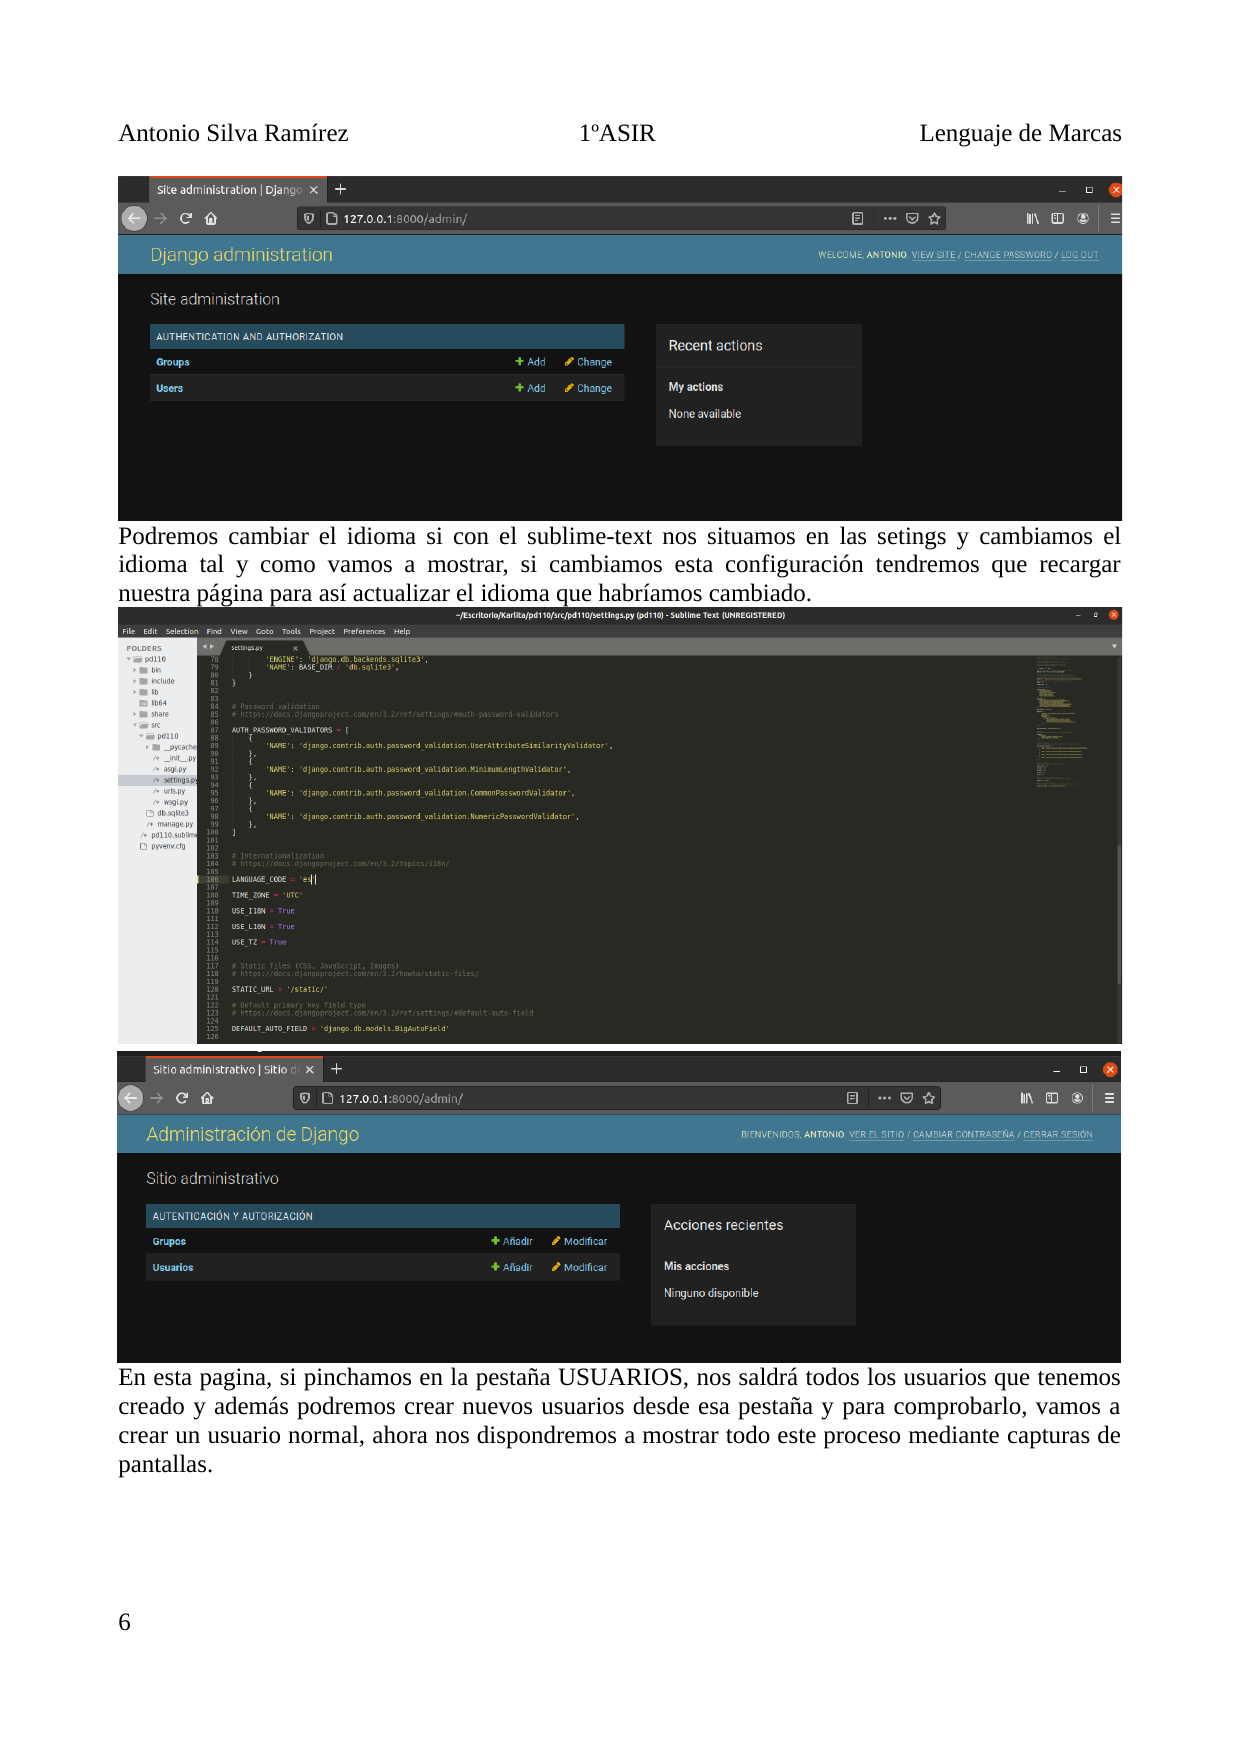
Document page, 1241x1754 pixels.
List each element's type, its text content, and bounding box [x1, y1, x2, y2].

picture [118, 176, 1123, 521]
picture [118, 607, 1123, 1044]
picture [117, 1051, 1121, 1363]
text En esta pagina, si pinchamos en la pestaña USUARIOS, nos saldrá todos los usuarios que tenemos creado y además podremos crear nuevos usuarios desde esa pestaña y para comprobarlo, vamos a crear un usuario normal, ahora nos dispondremos a mostrar todo este proceso mediante capturas de pantallas. [118, 1044, 1122, 1477]
text Podremos cambiar el idioma si con el sublime-text nos situamos en las setings y cambiamos el idioma tal y como vamos a mostrar, si cambiamos esta configuración tendremos que recargar nuestra página para así actualizar el idioma que habríamos cambiado. [118, 521, 1122, 607]
